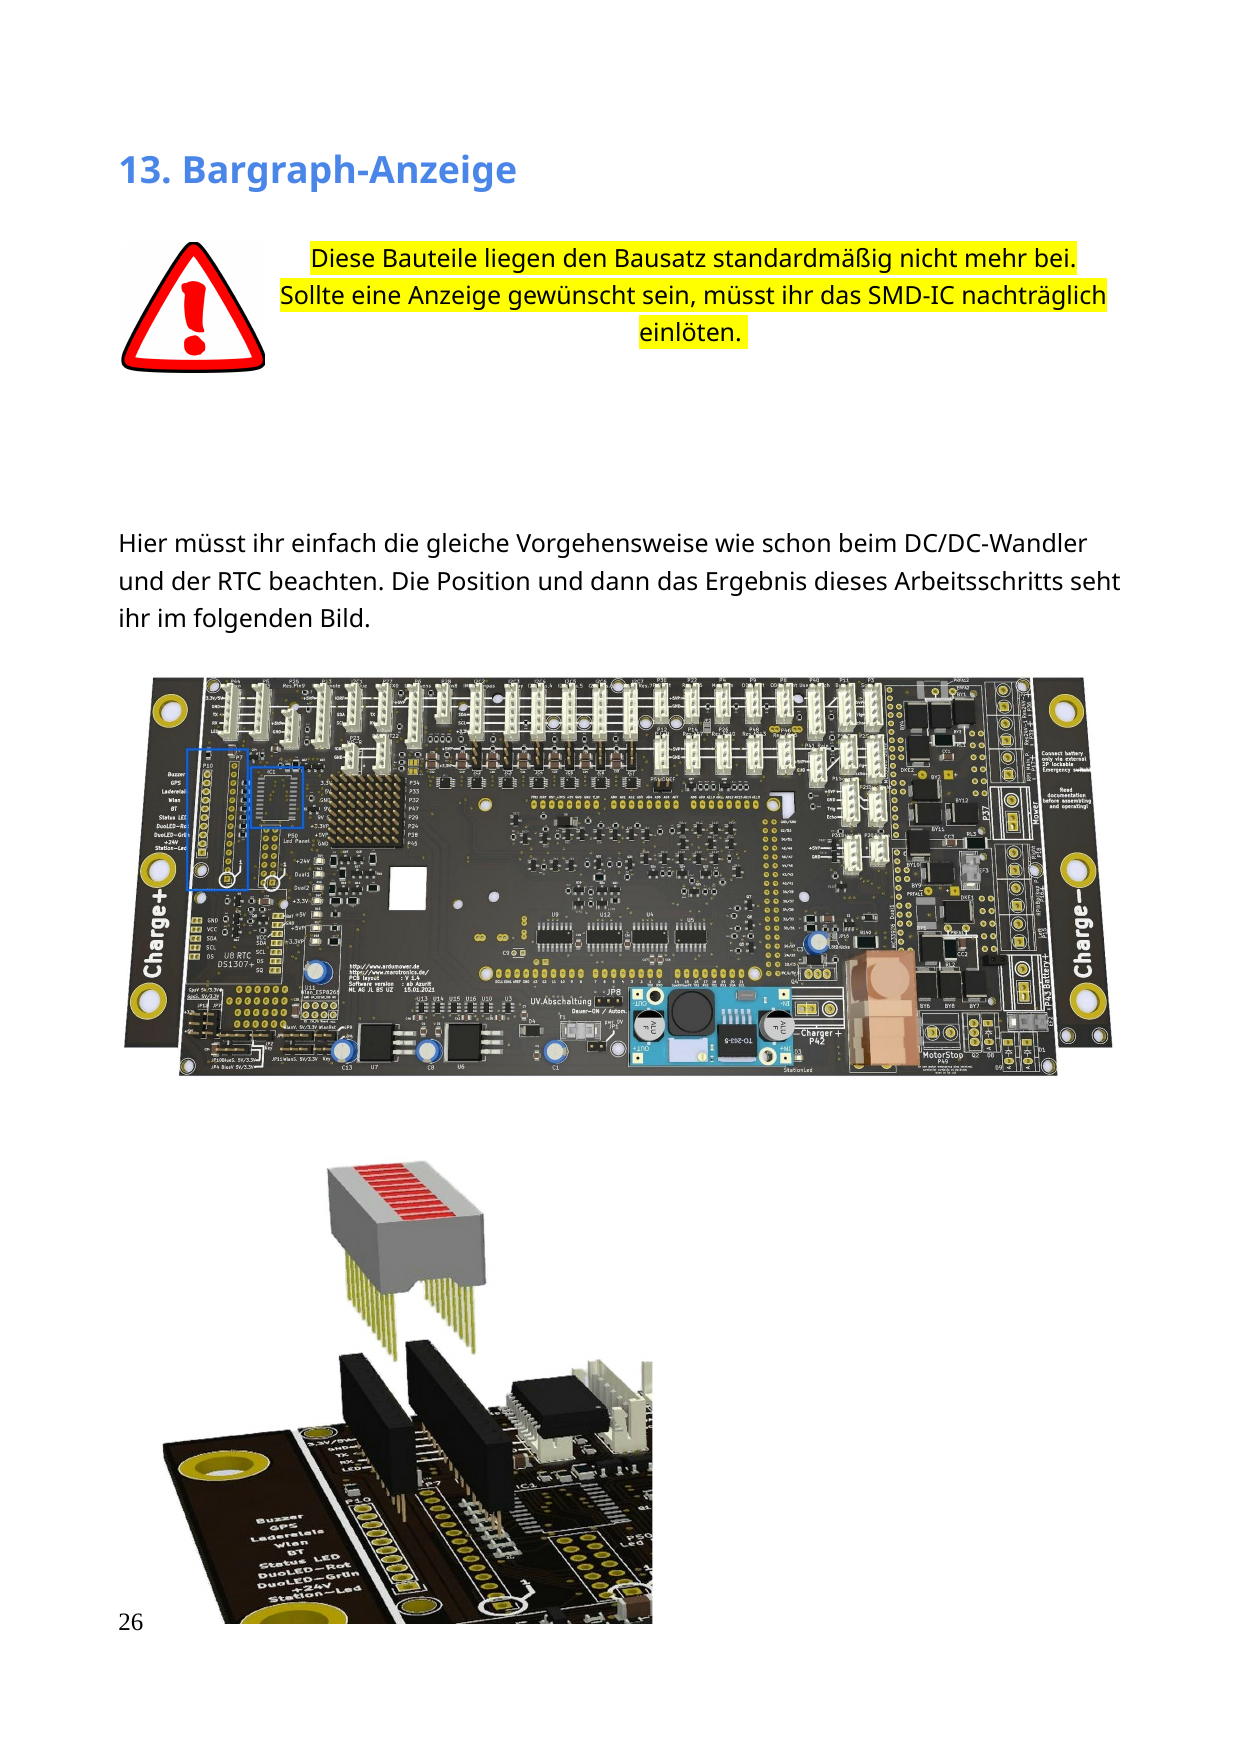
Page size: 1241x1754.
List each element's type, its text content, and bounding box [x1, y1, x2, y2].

picture [121, 242, 265, 373]
subtitle 13. Bargraph-Anzeige [118, 143, 1122, 194]
picture [118, 672, 1123, 1083]
text Hier müsst ihr einfach die gleiche Vorgehensweise wie schon beim DC/DC-Wandler und der RTC beachten. Die Position und dann das Ergebnis dieses Arbeitsschritts seht ihr im folgenden Bild. [118, 523, 1122, 635]
picture [142, 1142, 653, 1624]
text Diese Bauteile liegen den Bausatz standardmäßig nicht mehr bei. Sollte eine Anzeige gewünscht sein, müsst ihr das SMD-IC nachträglich einlöten. [118, 238, 1122, 349]
